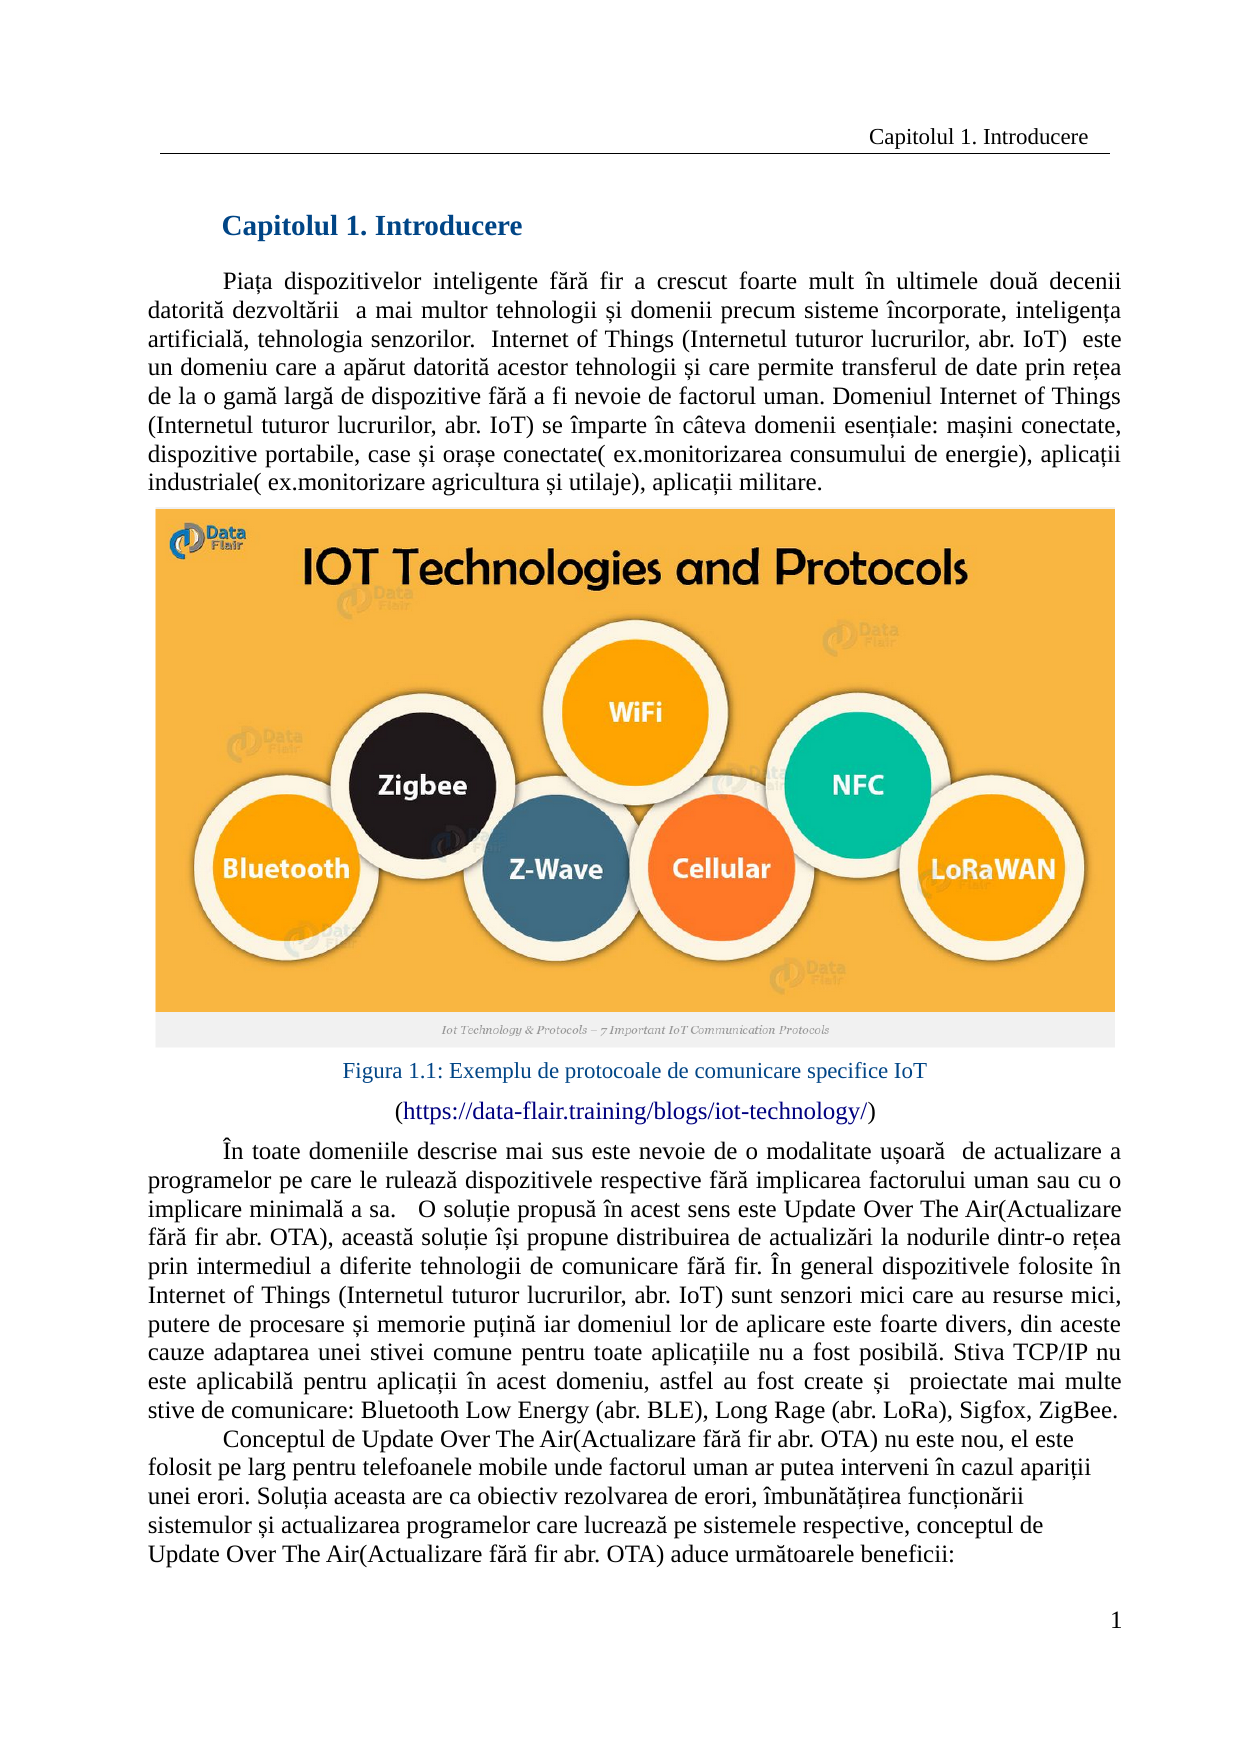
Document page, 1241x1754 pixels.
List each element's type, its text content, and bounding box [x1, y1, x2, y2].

text În toate domeniile descrise mai sus este nevoie de o modalitate ușoară de actualizare a programelor pe care le rulează dispozitivele respective fără implicarea factorului uman sau cu o implicare minimală a sa. O soluție propusă în acest sens este Update Over The Air(Actualizare fără fir abr. OTA), această soluție își propune distribuirea de actualizări la nodurile dintr-o rețea prin intermediul a diferite tehnologii de comunicare fără fir. În general dispozitivele folosite în Internet of Things (Internetul tuturor lucrurilor, abr. IoT) sunt senzori mici care au resurse mici, putere de procesare și memorie puțină iar domeniul lor de aplicare este foarte divers, din aceste cauze adaptarea unei stivei comune pentru toate aplicațiile nu a fost posibilă. Stiva TCP/IP nu este aplicabilă pentru aplicații în acest domeniu, astfel au fost create și proiectate mai multe stive de comunicare: Bluetooth Low Energy (abr. BLE), Long Rage (abr. LoRa), Sigfox, ZigBee. [148, 1124, 1122, 1424]
subtitle Introducere [221, 208, 1122, 241]
text Conceptul de Update Over The Air(Actualizare fără fir abr. OTA) nu este nou, el este folosit pe larg pentru telefoanele mobile unde factorul uman ar putea interveni în cazul apariții unei erori. Soluția aceasta are ca obiectiv rezolvarea de erori, îmbunătățirea funcționării sistemulor și actualizarea programelor care lucrează pe sistemele respective, conceptul de Update Over The Air(Actualizare fără fir abr. OTA) aduce următoarele beneficii: [148, 1424, 1122, 1567]
picture [147, 507, 1123, 1052]
text Figura 1.1: Exemplu de protocoale de comunicare specifice IoT [148, 1052, 1122, 1083]
text Piața dispozitivelor inteligente fără fir a crescut foarte mult în ultimele două decenii datorită dezvoltării a mai multor tehnologii și domenii precum sisteme încorporate, inteligența artificială, tehnologia senzorilor. Internet of Things (Internetul tuturor lucrurilor, abr. IoT) este un domeniu care a apărut datorită acestor tehnologii și care permite transferul de date prin rețea de la o gamă largă de dispozitive fără a fi nevoie de factorul uman. Domeniul Internet of Things (Internetul tuturor lucrurilor, abr. IoT) se împarte în câteva domenii esențiale: mașini conectate, dispozitive portabile, case și orașe conectate( ex.monitorizarea consumului de energie), aplicații industriale( ex.monitorizare agricultura și utilaje), aplicații militare. [148, 266, 1122, 496]
text (https://data-flair.training/blogs/iot-technology/) [148, 1096, 1122, 1124]
